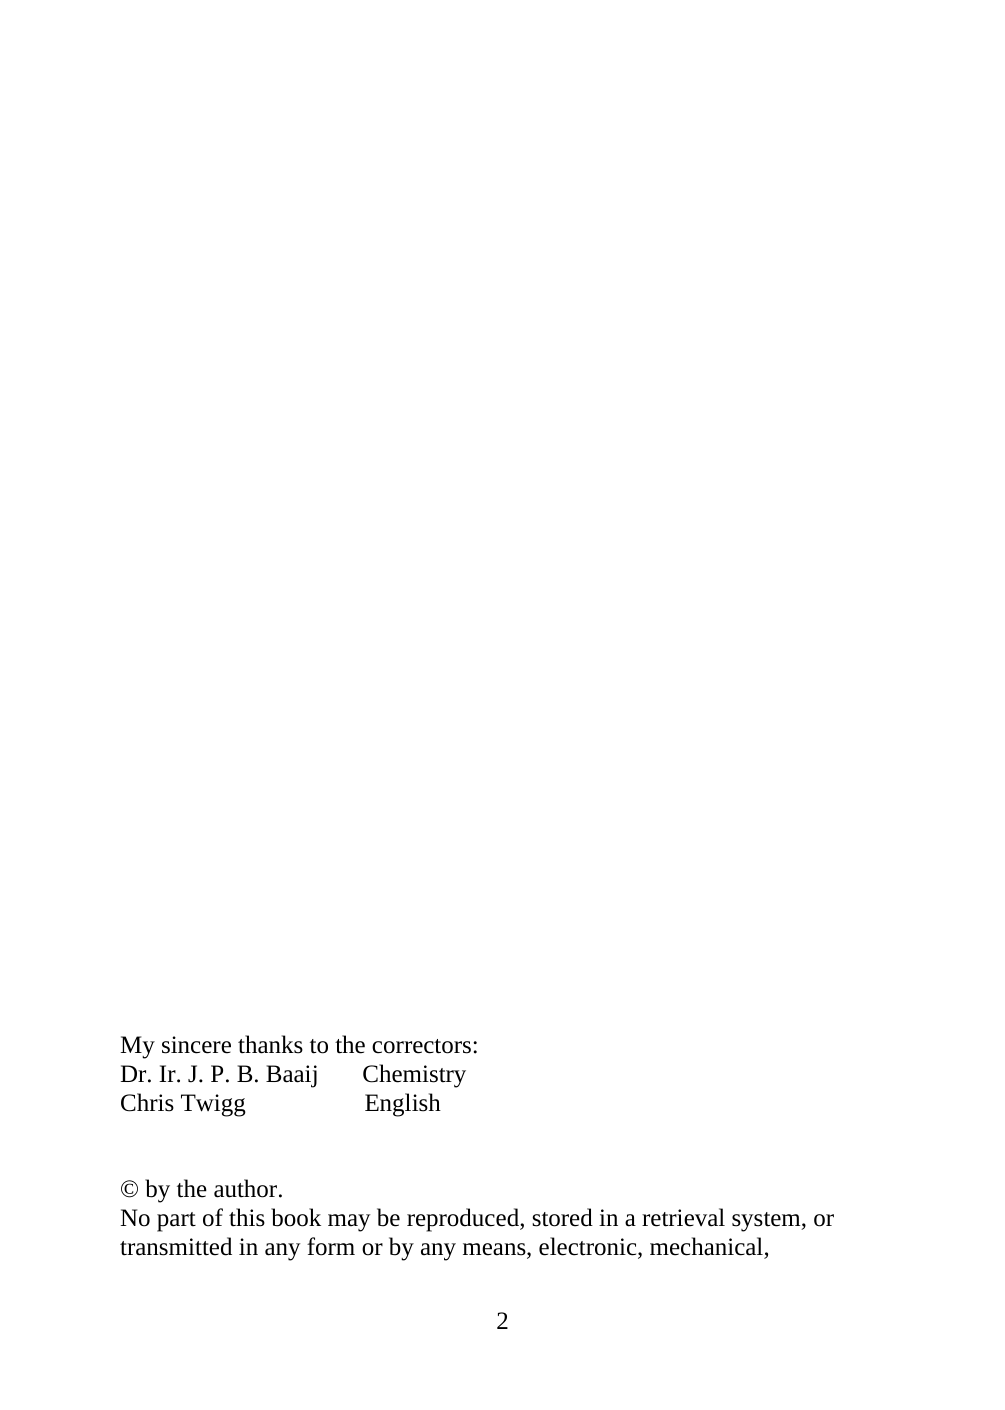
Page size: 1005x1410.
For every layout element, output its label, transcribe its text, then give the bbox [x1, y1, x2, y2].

text © by the author. [120, 1174, 885, 1203]
text No part of this book may be reproduced, stored in a retrieval system, or transmitted in any form or by any means, electronic, mechanical, [120, 1203, 885, 1260]
text My sincere thanks to the correctors: [120, 1030, 885, 1059]
text Dr. Ir. J. P. B. Baaij Chemistry [120, 1059, 885, 1088]
text Chris Twigg English [120, 1088, 885, 1117]
